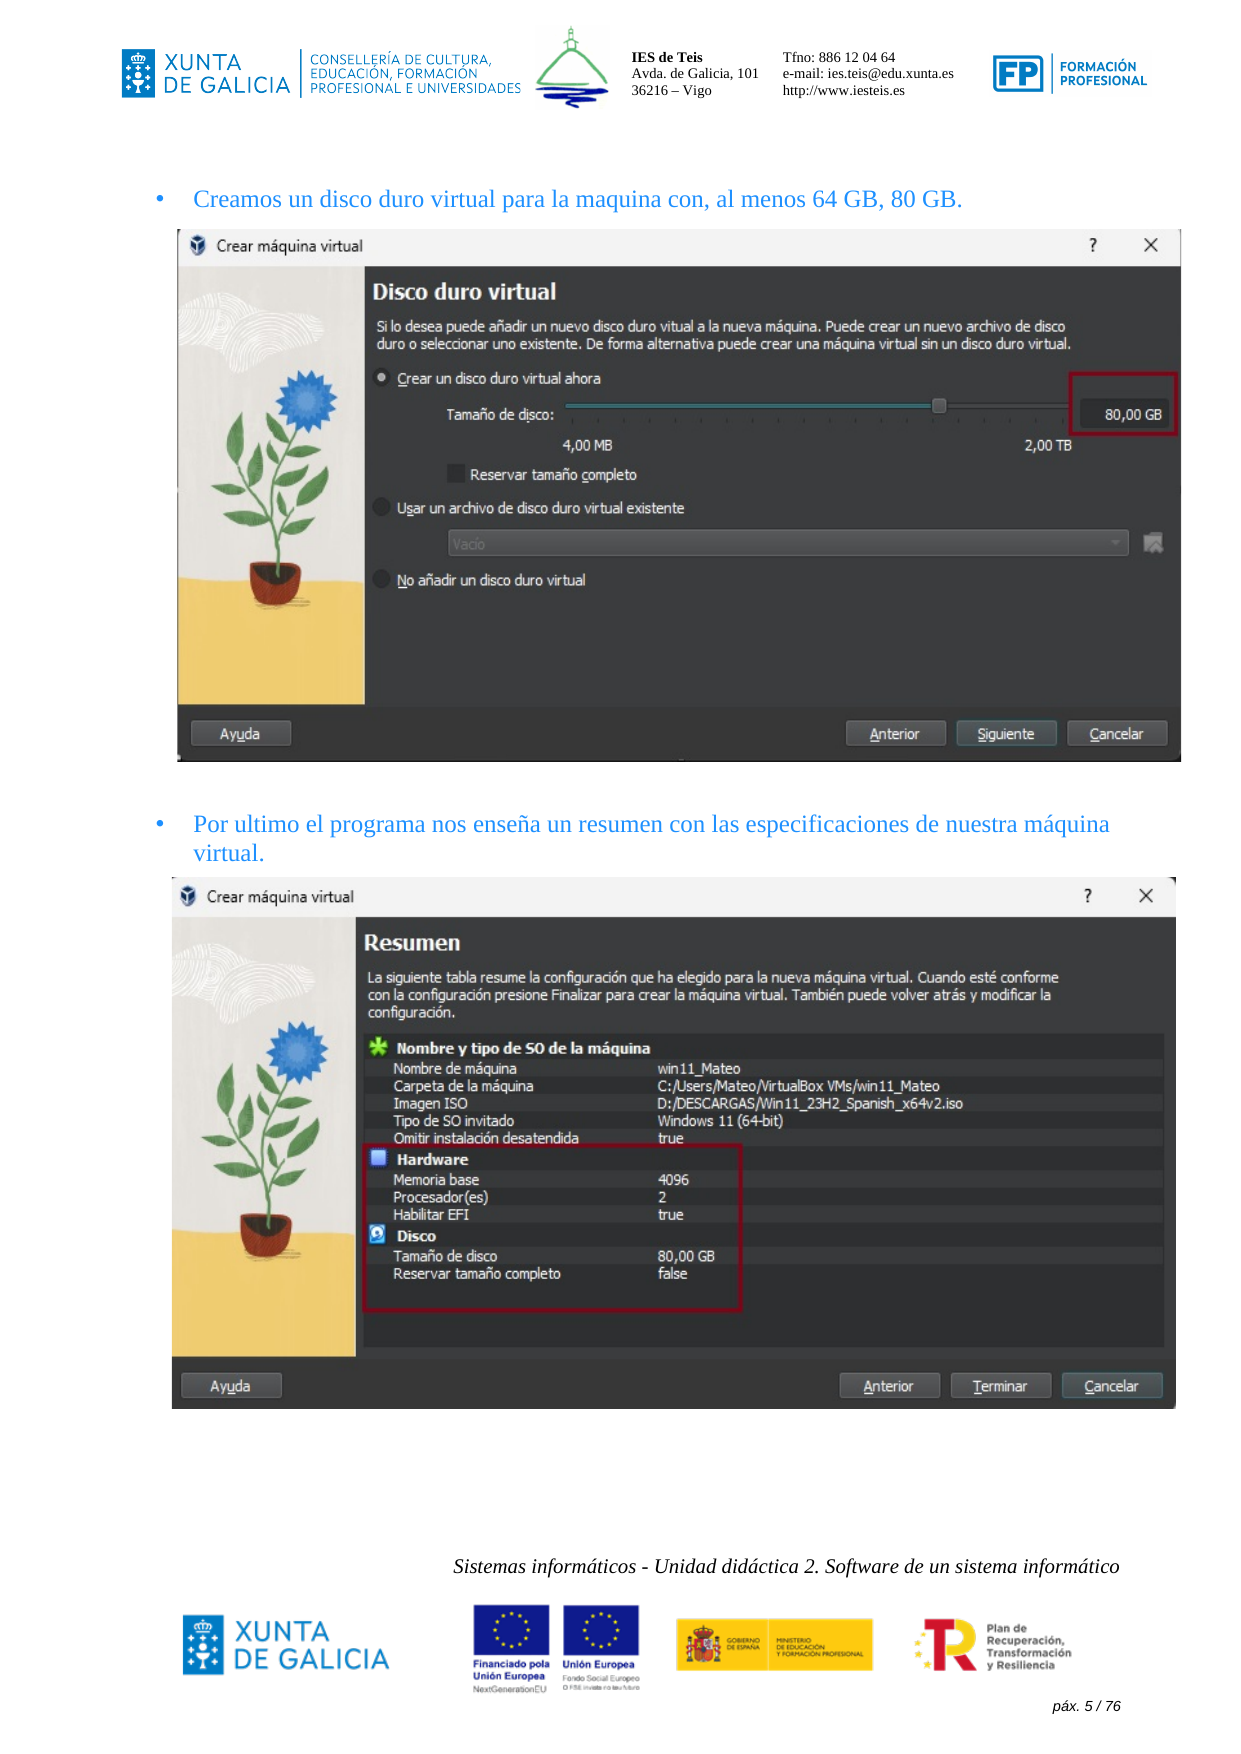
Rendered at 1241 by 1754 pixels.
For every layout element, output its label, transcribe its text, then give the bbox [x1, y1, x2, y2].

picture [182, 1593, 1085, 1700]
list Creamos un disco duro virtual para la maquina con, al menos 64 GB, 80 GB. [156, 184, 1122, 213]
picture [534, 25, 611, 110]
picture [121, 49, 521, 98]
picture [177, 229, 1182, 762]
list Por ultimo el programa nos enseña un resumen con las especificaciones de nuestra máquina virtual. [156, 809, 1122, 867]
picture [989, 50, 1153, 97]
picture [171, 877, 1176, 1409]
